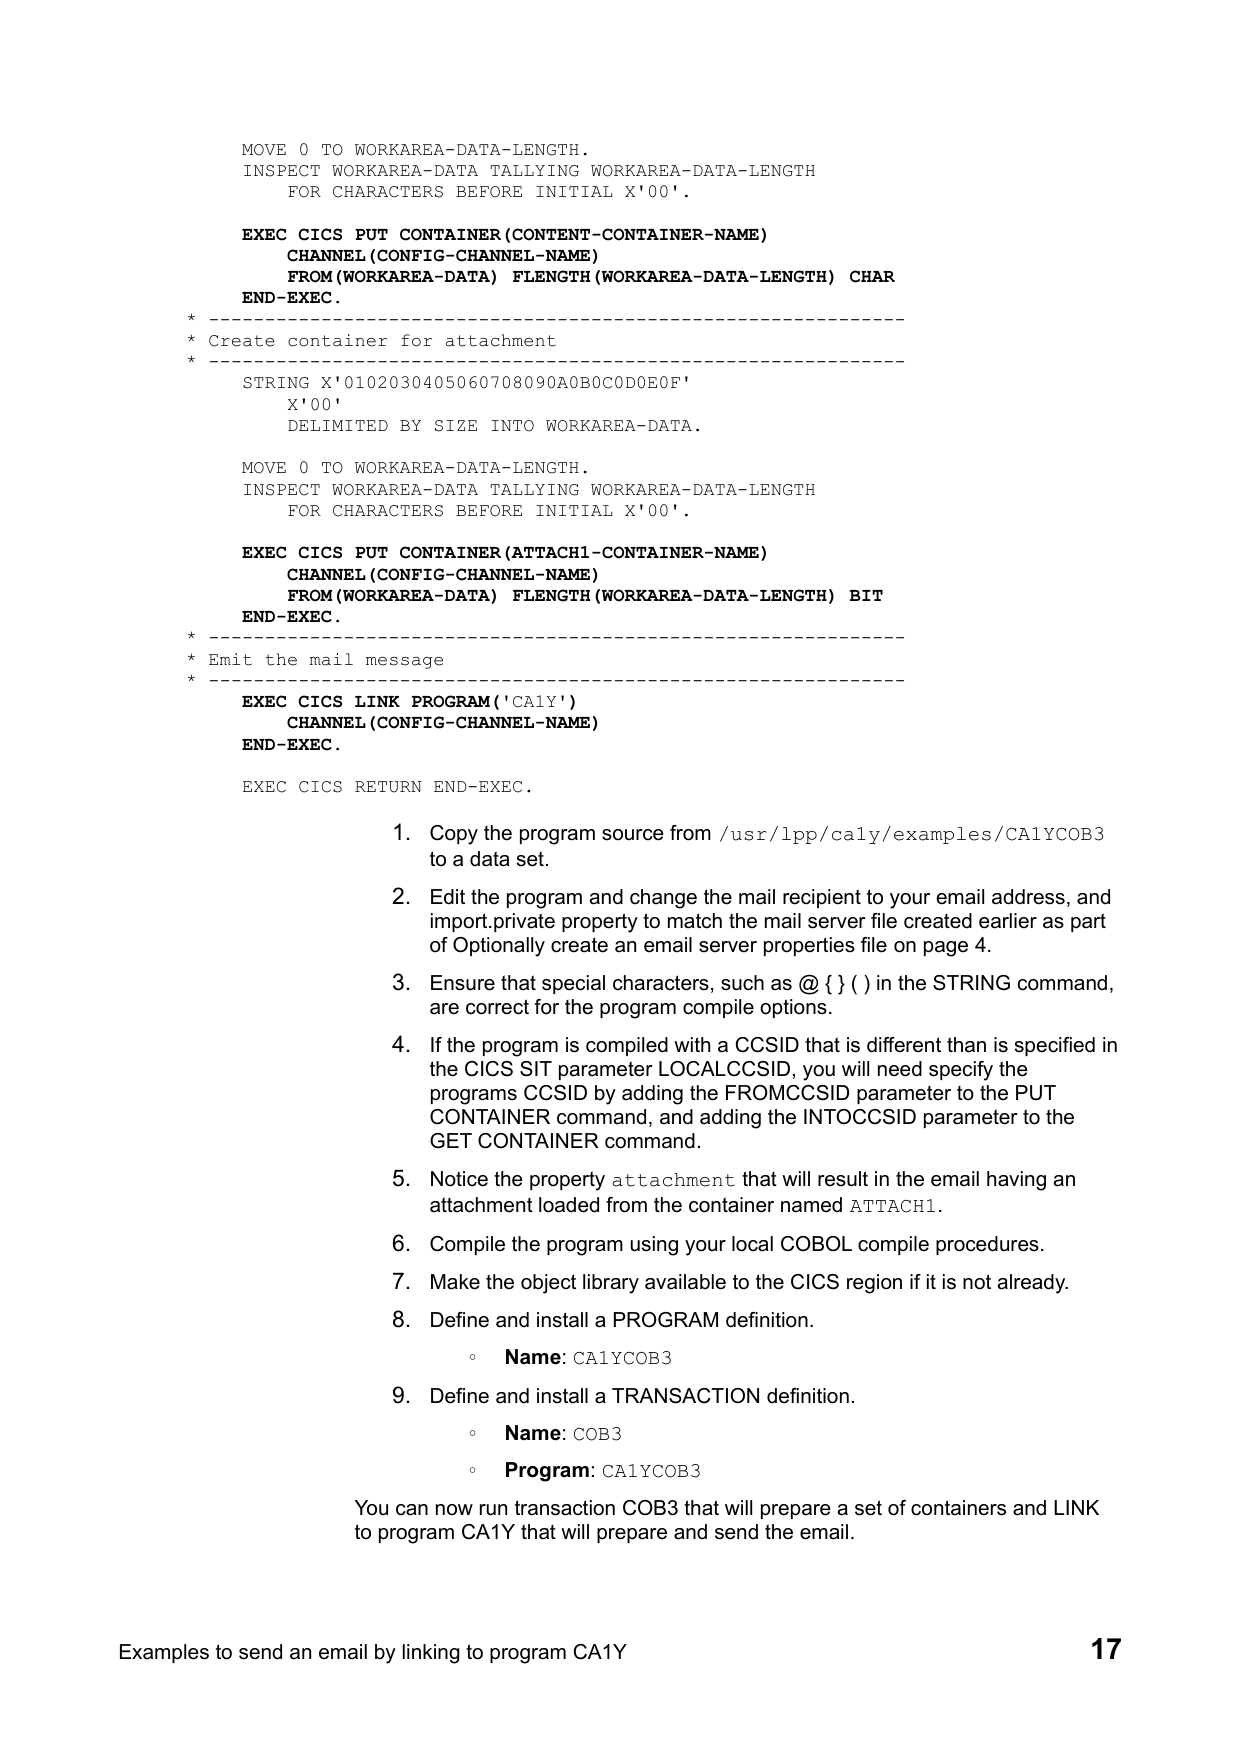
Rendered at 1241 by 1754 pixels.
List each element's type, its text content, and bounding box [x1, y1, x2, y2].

text INSPECT WORKAREA-DATA TALLYING WORKAREA-DATA-LENGTH [118, 161, 1122, 182]
text EXEC CICS RETURN END-EXEC. [118, 777, 1122, 798]
list Compile the program using your local COBOL compile procedures. [392, 1230, 1122, 1257]
text INSPECT WORKAREA-DATA TALLYING WORKAREA-DATA-LENGTH [118, 479, 1122, 501]
list Define and install a TRANSACTION definition. [392, 1382, 1122, 1408]
text FROM(WORKAREA-DATA) FLENGTH(WORKAREA-DATA-LENGTH) CHAR [118, 267, 1122, 288]
text END-EXEC. [118, 734, 1122, 756]
text You can now run transaction COB3 that will prepare a set of containers and LINK to program CA1Y that will prepare and send the email. [354, 1496, 1122, 1543]
list Make the object library available to the CICS region if it is not already. [392, 1268, 1122, 1295]
text * -------------------------------------------------------------- [118, 309, 1122, 331]
text EXEC CICS PUT CONTAINER(ATTACH1-CONTAINER-NAME) [118, 543, 1122, 564]
list Edit the program and change the mail recipient to your email address, and import.private property to match the mail server file created earlier as part of Optionally create an email server properties file on page 4. [392, 883, 1122, 957]
text * -------------------------------------------------------------- [118, 352, 1122, 373]
text END-EXEC. [118, 288, 1122, 309]
text * Emit the mail message [118, 649, 1122, 671]
list Name: CA1YCOB3 [467, 1344, 1122, 1370]
text STRING X'0102030405060708090A0B0C0D0E0F' [118, 373, 1122, 394]
text * Create container for attachment [118, 331, 1122, 352]
text FOR CHARACTERS BEFORE INITIAL X'00'. [118, 501, 1122, 522]
text FROM(WORKAREA-DATA) FLENGTH(WORKAREA-DATA-LENGTH) BIT [118, 586, 1122, 607]
text DELIMITED BY SIZE INTO WORKAREA-DATA. [118, 416, 1122, 437]
list Ensure that special characters, such as @ { } ( ) in the STRING command, are correct for the program compile options. [392, 969, 1122, 1019]
list Define and install a PROGRAM definition. [392, 1306, 1122, 1333]
list Notice the property attachment that will result in the email having an attachment loaded from the container named ATTACH1. [392, 1165, 1122, 1218]
text FOR CHARACTERS BEFORE INITIAL X'00'. [118, 182, 1122, 203]
text MOVE 0 TO WORKAREA-DATA-LENGTH. [118, 458, 1122, 479]
text EXEC CICS PUT CONTAINER(CONTENT-CONTAINER-NAME) [118, 224, 1122, 246]
list Program: CA1YCOB3 [467, 1458, 1122, 1484]
text * -------------------------------------------------------------- [118, 628, 1122, 649]
text END-EXEC. [118, 607, 1122, 628]
text CHANNEL(CONFIG-CHANNEL-NAME) [118, 564, 1122, 586]
text CHANNEL(CONFIG-CHANNEL-NAME) [118, 246, 1122, 267]
text X'00' [118, 394, 1122, 416]
text MOVE 0 TO WORKAREA-DATA-LENGTH. [118, 139, 1122, 161]
list Copy the program source from /usr/lpp/ca1y/examples/CA1YCOB3 to a data set. [392, 819, 1122, 871]
text EXEC CICS LINK PROGRAM('CA1Y') [118, 692, 1122, 713]
text CHANNEL(CONFIG-CHANNEL-NAME) [118, 713, 1122, 734]
list If the program is compiled with a CCSID that is different than is specified in the CICS SIT parameter LOCALCCSID, you will need specify the programs CCSID by adding the FROMCCSID parameter to the PUT CONTAINER command, and adding the INTOCCSID parameter to the GET CONTAINER command. [392, 1031, 1122, 1153]
text * -------------------------------------------------------------- [118, 671, 1122, 692]
list Name: COB3 [467, 1420, 1122, 1446]
